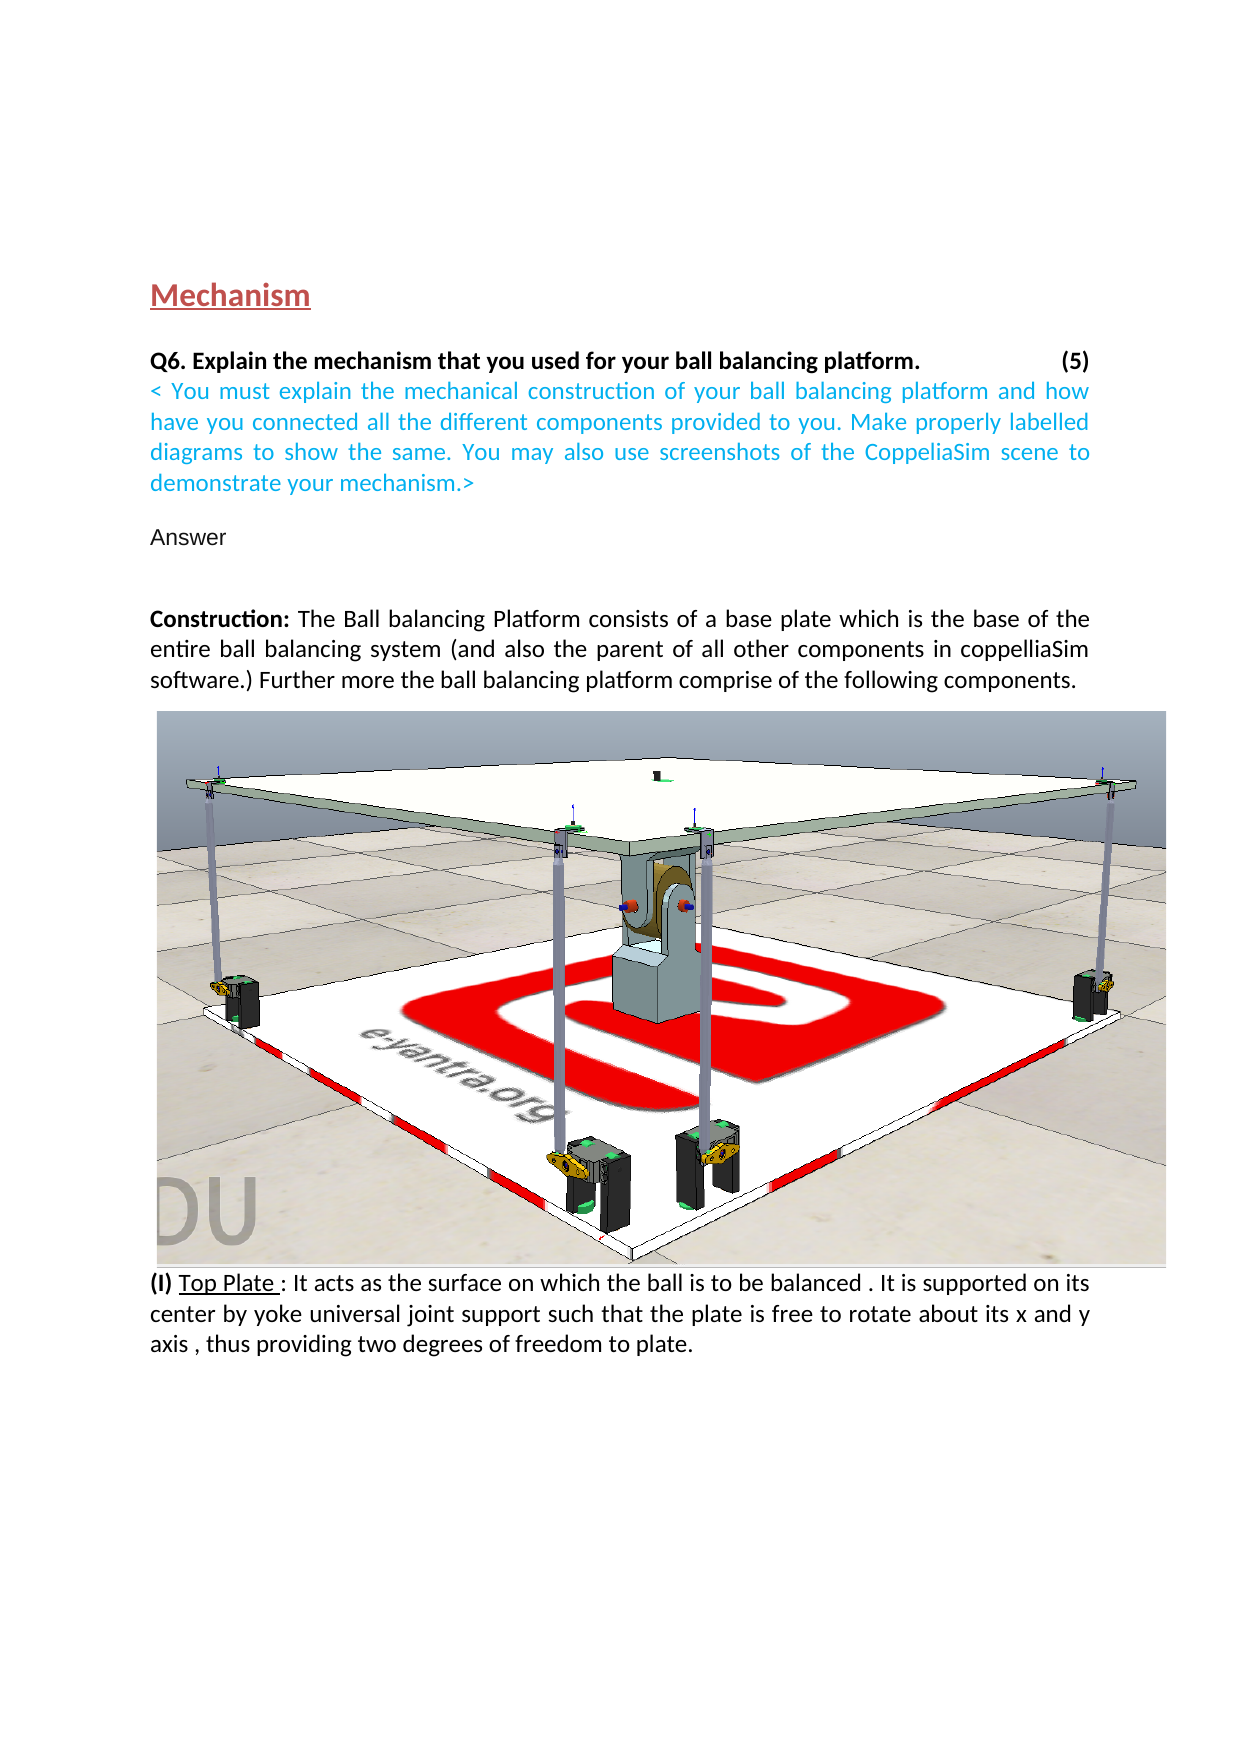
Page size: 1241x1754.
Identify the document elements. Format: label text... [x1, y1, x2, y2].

text Construction: The Ball balancing Platform consists of a base plate which is the base of the entire ball balancing system (and also the parent of all other components in coppelliaSim software.) Further more the ball balancing platform comprise of the following components. [150, 603, 1090, 694]
text < You must explain the mechanical construction of your ball balancing platform and how have you connected all the different components provided to you. Make properly labelled diagrams to show the same. You may also use screenshots of the CoppeliaSim scene to demonstrate your mechanism.> [150, 375, 1090, 497]
text Mechanism [150, 273, 1090, 314]
text Answer [150, 524, 1090, 550]
text Q6. Explain the mechanism that you used for your ball balancing platform. (5) [150, 345, 1090, 375]
text (I) Top Plate : It acts as the surface on which the ball is to be balanced . It is supported on its center by yoke universal joint support such that the plate is free to rotate about its x and y axis , thus providing two degrees of freedom to plate. [150, 1261, 1090, 1359]
picture [156, 711, 1167, 1268]
